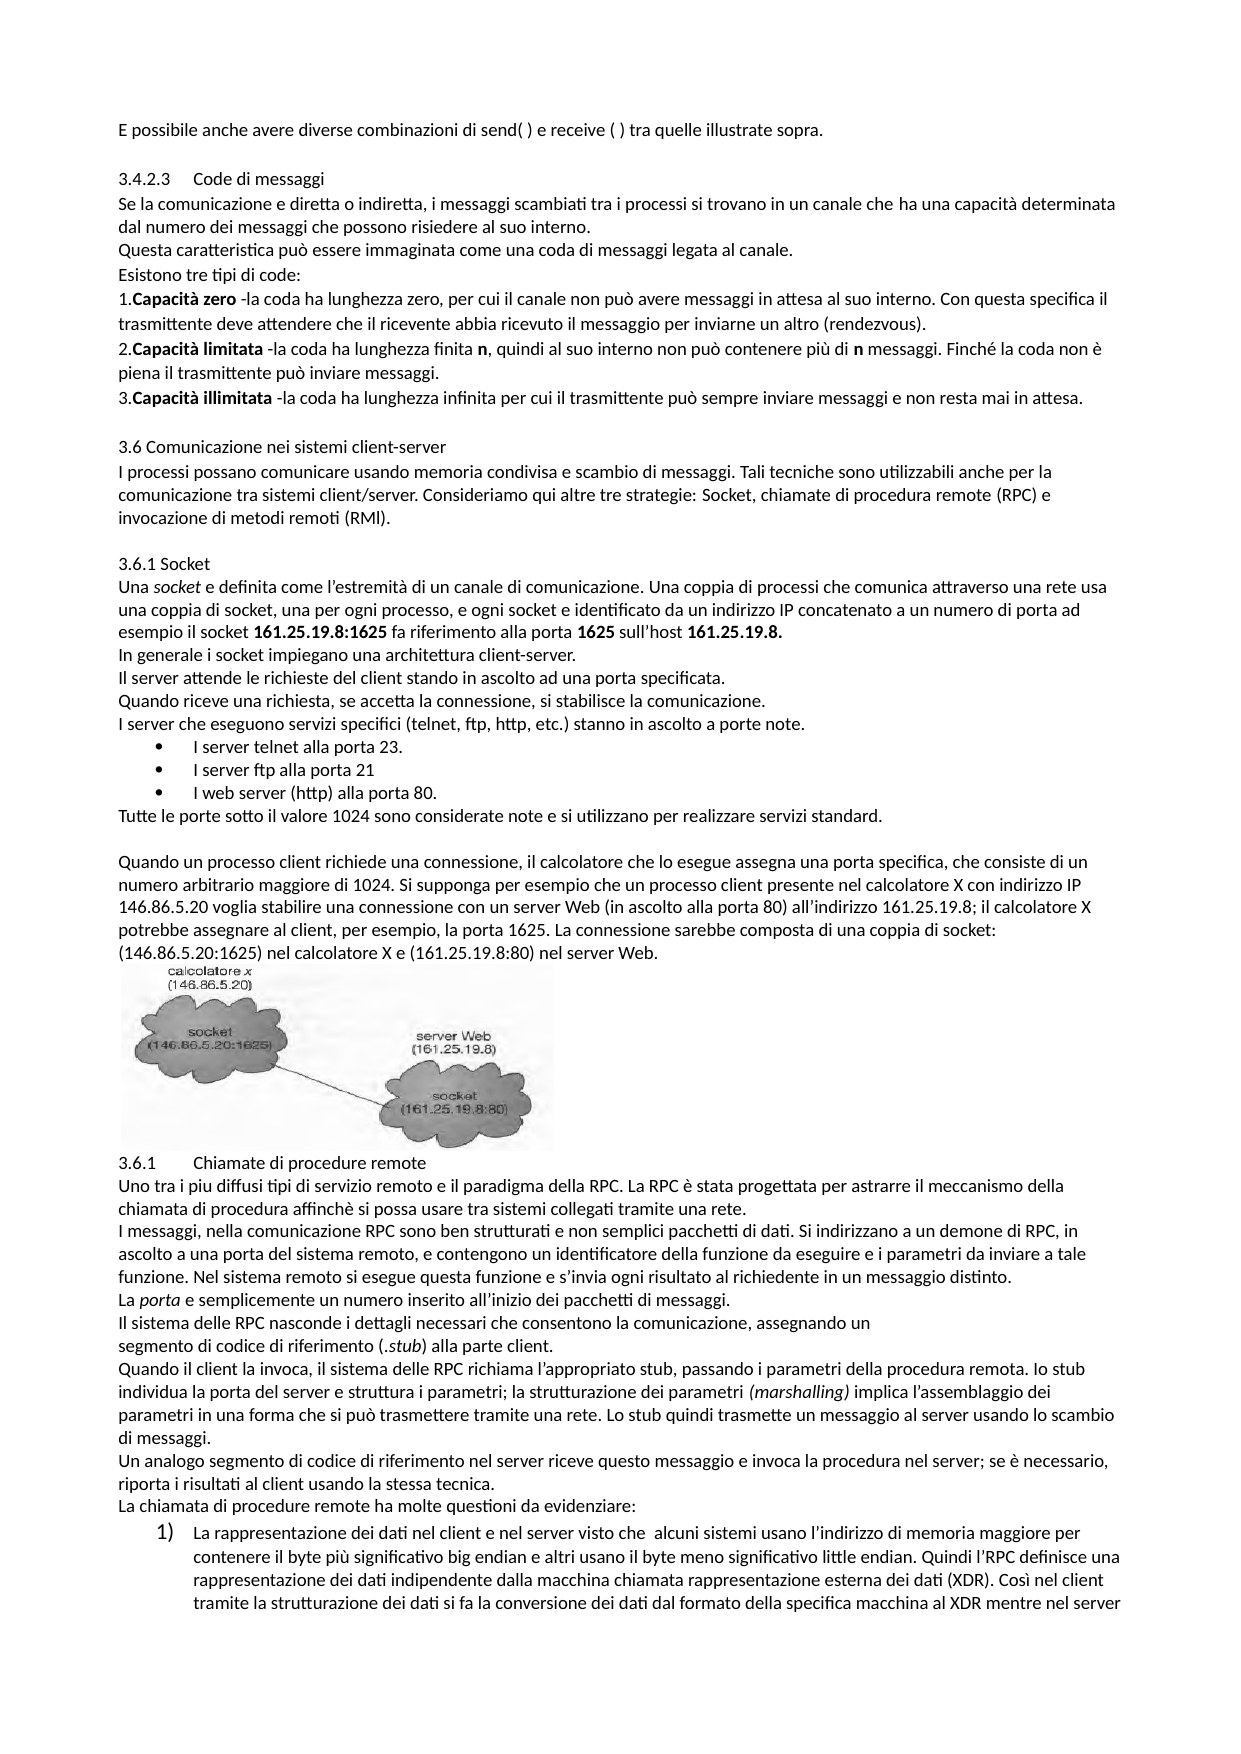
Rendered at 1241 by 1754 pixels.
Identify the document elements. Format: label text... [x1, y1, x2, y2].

text Quando il client la invoca, il sistema delle RPC richiama l’appropriato stub, passando i parametri della procedura remota. Io stub individua la porta del server e struttura i parametri; la strutturazione dei parametri (marshalling) implica l’assemblaggio dei parametri in una forma che si può trasmettere tramite una rete. Lo stub quindi trasmette un messaggio al server usando lo scambio di messaggi. [118, 1357, 1122, 1449]
text Quando riceve una richiesta, se accetta la connessione, si stabilisce la comunicazione. [118, 689, 1122, 712]
list I server ftp alla porta 21 [156, 758, 1122, 781]
list Code di messaggi [118, 167, 1122, 190]
text Il server attende le richieste del client stando in ascolto ad una porta specificata. [118, 666, 1122, 689]
text 3.Capacità illimitata -la coda ha lunghezza infinita per cui il trasmittente può sempre inviare messaggi e non resta mai in attesa. [118, 386, 1122, 409]
text Questa caratteristica può essere immaginata come una coda di messaggi legata al canale. [118, 238, 1122, 261]
text I processi possano comunicare usando memoria condivisa e scambio di messaggi. Tali tecniche sono utilizzabili anche per la comunicazione tra sistemi client/server. Consideriamo qui altre tre strategie: Socket, chiamate di procedura remote (RPC) e invocazione di metodi remoti (RMl). [118, 460, 1122, 529]
text La porta e semplicemente un numero inserito all’inizio dei pacchetti di messaggi. [118, 1288, 1122, 1311]
text La chiamata di procedure remote ha molte questioni da evidenziare: [118, 1494, 1122, 1517]
text Esistono tre tipi di code: [118, 263, 1122, 286]
text Una socket e definita come l’estremità di un canale di comunicazione. Una coppia di processi che comunica attraverso una rete usa una coppia di socket, una per ogni processo, e ogni socket e identificato da un indirizzo IP concatenato a un numero di porta ad esempio il socket 161.25.19.8:1625 fa riferimento alla porta 1625 sull’host 161.25.19.8. [118, 575, 1122, 643]
text Tutte le porte sotto il valore 1024 sono considerate note e si utilizzano per realizzare servizi standard. [118, 804, 1122, 827]
text 3.6 Comunicazione nei sistemi client-server [118, 436, 1122, 458]
list Chiamate di procedure remote [118, 1151, 1122, 1174]
list I web server (http) alla porta 80. [156, 781, 1122, 804]
list I server telnet alla porta 23. [156, 735, 1122, 758]
list La rappresentazione dei dati nel client e nel server visto che alcuni sistemi usano l’indirizzo di memoria maggiore per contenere il byte più significativo big endian e altri usano il byte meno significativo little endian. Quindi l’RPC definisce una rappresentazione dei dati indipendente dalla macchina chiamata rappresentazione esterna dei dati (XDR). Così nel client tramite la strutturazione dei dati si fa la conversione dei dati dal formato della specifica macchina al XDR mentre nel server [156, 1517, 1122, 1614]
text I messaggi, nella comunicazione RPC sono ben strutturati e non semplici pacchetti di dati. Si indirizzano a un demone di RPC, in ascolto a una porta del sistema remoto, e contengono un identificatore della funzione da eseguire e i parametri da inviare a tale funzione. Nel sistema remoto si esegue questa funzione e s’invia ogni risultato al richiedente in un messaggio distinto. [118, 1219, 1122, 1288]
text segmento di codice di riferimento (.stub) alla parte client. [118, 1334, 1122, 1357]
text Quando un processo client richiede una connessione, il calcolatore che lo esegue assegna una porta specifica, che consiste di un numero arbitrario maggiore di 1024. Si supponga per esempio che un processo client presente nel calcolatore X con indirizzo IP 146.86.5.20 voglia stabilire una connessione con un server Web (in ascolto alla porta 80) all’indirizzo 161.25.19.8; il calcolatore X potrebbe assegnare al client, per esempio, la porta 1625. La connessione sarebbe composta di una coppia di socket: (146.86.5.20:1625) nel calcolatore X e (161.25.19.8:80) nel server Web. [118, 850, 1122, 964]
text 1.Capacità zero -la coda ha lunghezza zero, per cui il canale non può avere messaggi in attesa al suo interno. Con questa specifica il trasmittente deve attendere che il ricevente abbia ricevuto il messaggio per inviarne un altro (rendezvous). [118, 287, 1122, 335]
text 2.Capacità limitata -la coda ha lunghezza finita n, quindi al suo interno non può contenere più di n messaggi. Finché la coda non è piena il trasmittente può inviare messaggi. [118, 337, 1122, 384]
text Un analogo segmento di codice di riferimento nel server riceve questo messaggio e invoca la procedura nel server; se è necessario, riporta i risultati al client usando la stessa tecnica. [118, 1449, 1122, 1494]
text I server che eseguono servizi specifici (telnet, ftp, http, etc.) stanno in ascolto a porte note. [118, 712, 1122, 735]
text In generale i socket impiegano una architettura client-server. [118, 643, 1122, 666]
text E possibile anche avere diverse combinazioni di send( ) e receive ( ) tra quelle illustrate sopra. [118, 118, 1122, 141]
text Uno tra i piu diffusi tipi di servizio remoto e il paradigma della RPC. La RPC è stata progettata per astrarre il meccanismo della chiamata di procedura affinchè si possa usare tra sistemi collegati tramite una rete. [118, 1174, 1122, 1219]
text Se la comunicazione e diretta o indiretta, i messaggi scambiati tra i processi si trovano in un canale che ha una capacità determinata dal numero dei messaggi che possono risiedere al suo interno. [118, 192, 1122, 238]
text Il sistema delle RPC nasconde i dettagli necessari che consentono la comunicazione, assegnando un [118, 1311, 1122, 1334]
text 3.6.1 Socket [118, 552, 1122, 575]
